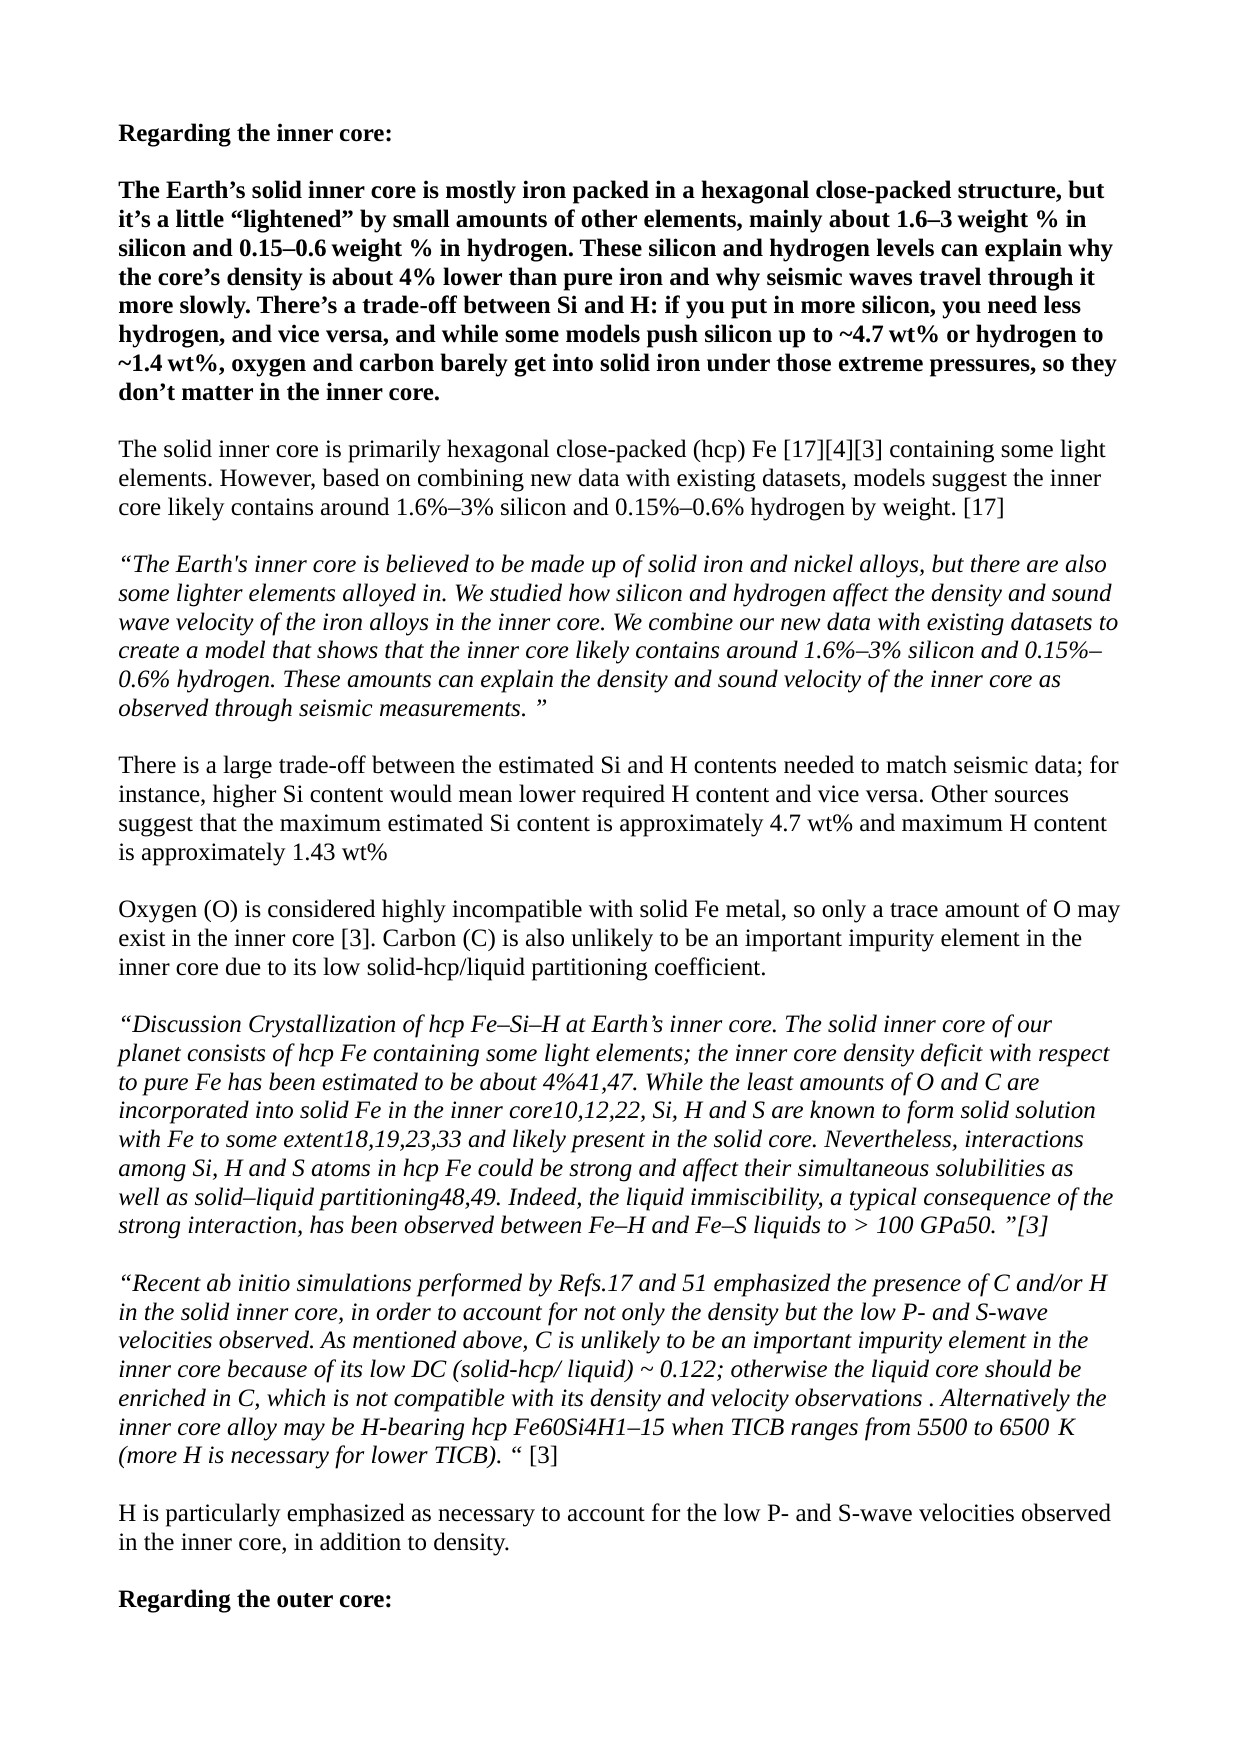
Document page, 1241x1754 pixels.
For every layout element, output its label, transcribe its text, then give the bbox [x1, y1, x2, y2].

text “Discussion Crystallization of hcp Fe–Si–H at Earth’s inner core. The solid inner core of our planet consists of hcp Fe containing some light elements; the inner core density deficit with respect to pure Fe has been estimated to be about 4%41,47. While the least amounts of O and C are incorporated into solid Fe in the inner core10,12,22, Si, H and S are known to form solid solution with Fe to some extent18,19,23,33 and likely present in the solid core. Nevertheless, interactions among Si, H and S atoms in hcp Fe could be strong and affect their simultaneous solubilities as well as solid–liquid partitioning48,49. Indeed, the liquid immiscibility, a typical consequence of the strong interaction, has been observed between Fe–H and Fe–S liquids to > 100 GPa50. ”[3] [118, 1009, 1122, 1239]
text Regarding the outer core: [118, 1584, 1122, 1613]
text “Recent ab initio simulations performed by Refs.17 and 51 emphasized the presence of C and/or H in the solid inner core, in order to account for not only the density but the low P- and S-wave velocities observed. As mentioned above, C is unlikely to be an important impurity element in the inner core because of its low DC (solid-hcp/ liquid) ~ 0.122; otherwise the liquid core should be enriched in C, which is not compatible with its density and velocity observations . Alternatively the inner core alloy may be H-bearing hcp Fe60Si4H1–15 when TICB ranges from 5500 to 6500 K (more H is necessary for lower TICB). “ [3] [118, 1268, 1122, 1469]
text Oxygen (O) is considered highly incompatible with solid Fe metal, so only a trace amount of O may exist in the inner core [3]. Carbon (C) is also unlikely to be an important impurity element in the inner core due to its low solid-hcp/liquid partitioning coefficient. [118, 894, 1122, 981]
text The Earth’s solid inner core is mostly iron packed in a hexagonal close‐packed structure, but it’s a little “lightened” by small amounts of other elements, mainly about 1.6–3 weight % in silicon and 0.15–0.6 weight % in hydrogen. These silicon and hydrogen levels can explain why the core’s density is about 4% lower than pure iron and why seismic waves travel through it more slowly. There’s a trade‑off between Si and H: if you put in more silicon, you need less hydrogen, and vice versa, and while some models push silicon up to ~4.7 wt% or hydrogen to ~1.4 wt%, oxygen and carbon barely get into solid iron under those extreme pressures, so they don’t matter in the inner core. [118, 176, 1122, 406]
text The solid inner core is primarily hexagonal close-packed (hcp) Fe [17][4][3] containing some light elements. However, based on combining new data with existing datasets, models suggest the inner core likely contains around 1.6%–3% silicon and 0.15%–0.6% hydrogen by weight. [17] [118, 434, 1122, 521]
text Regarding the inner core: [118, 118, 1122, 147]
text H is particularly emphasized as necessary to account for the low P- and S-wave velocities observed in the inner core, in addition to density. [118, 1498, 1122, 1556]
text There is a large trade-off between the estimated Si and H contents needed to match seismic data; for instance, higher Si content would mean lower required H content and vice versa. Other sources suggest that the maximum estimated Si content is approximately 4.7 wt% and maximum H content is approximately 1.43 wt% [118, 751, 1122, 866]
text “The Earth's inner core is believed to be made up of solid iron and nickel alloys, but there are also some lighter elements alloyed in. We studied how silicon and hydrogen affect the density and sound wave velocity of the iron alloys in the inner core. We combine our new data with existing datasets to create a model that shows that the inner core likely contains around 1.6%–3% silicon and 0.15%–0.6% hydrogen. These amounts can explain the density and sound velocity of the inner core as observed through seismic measurements. ” [118, 549, 1122, 722]
